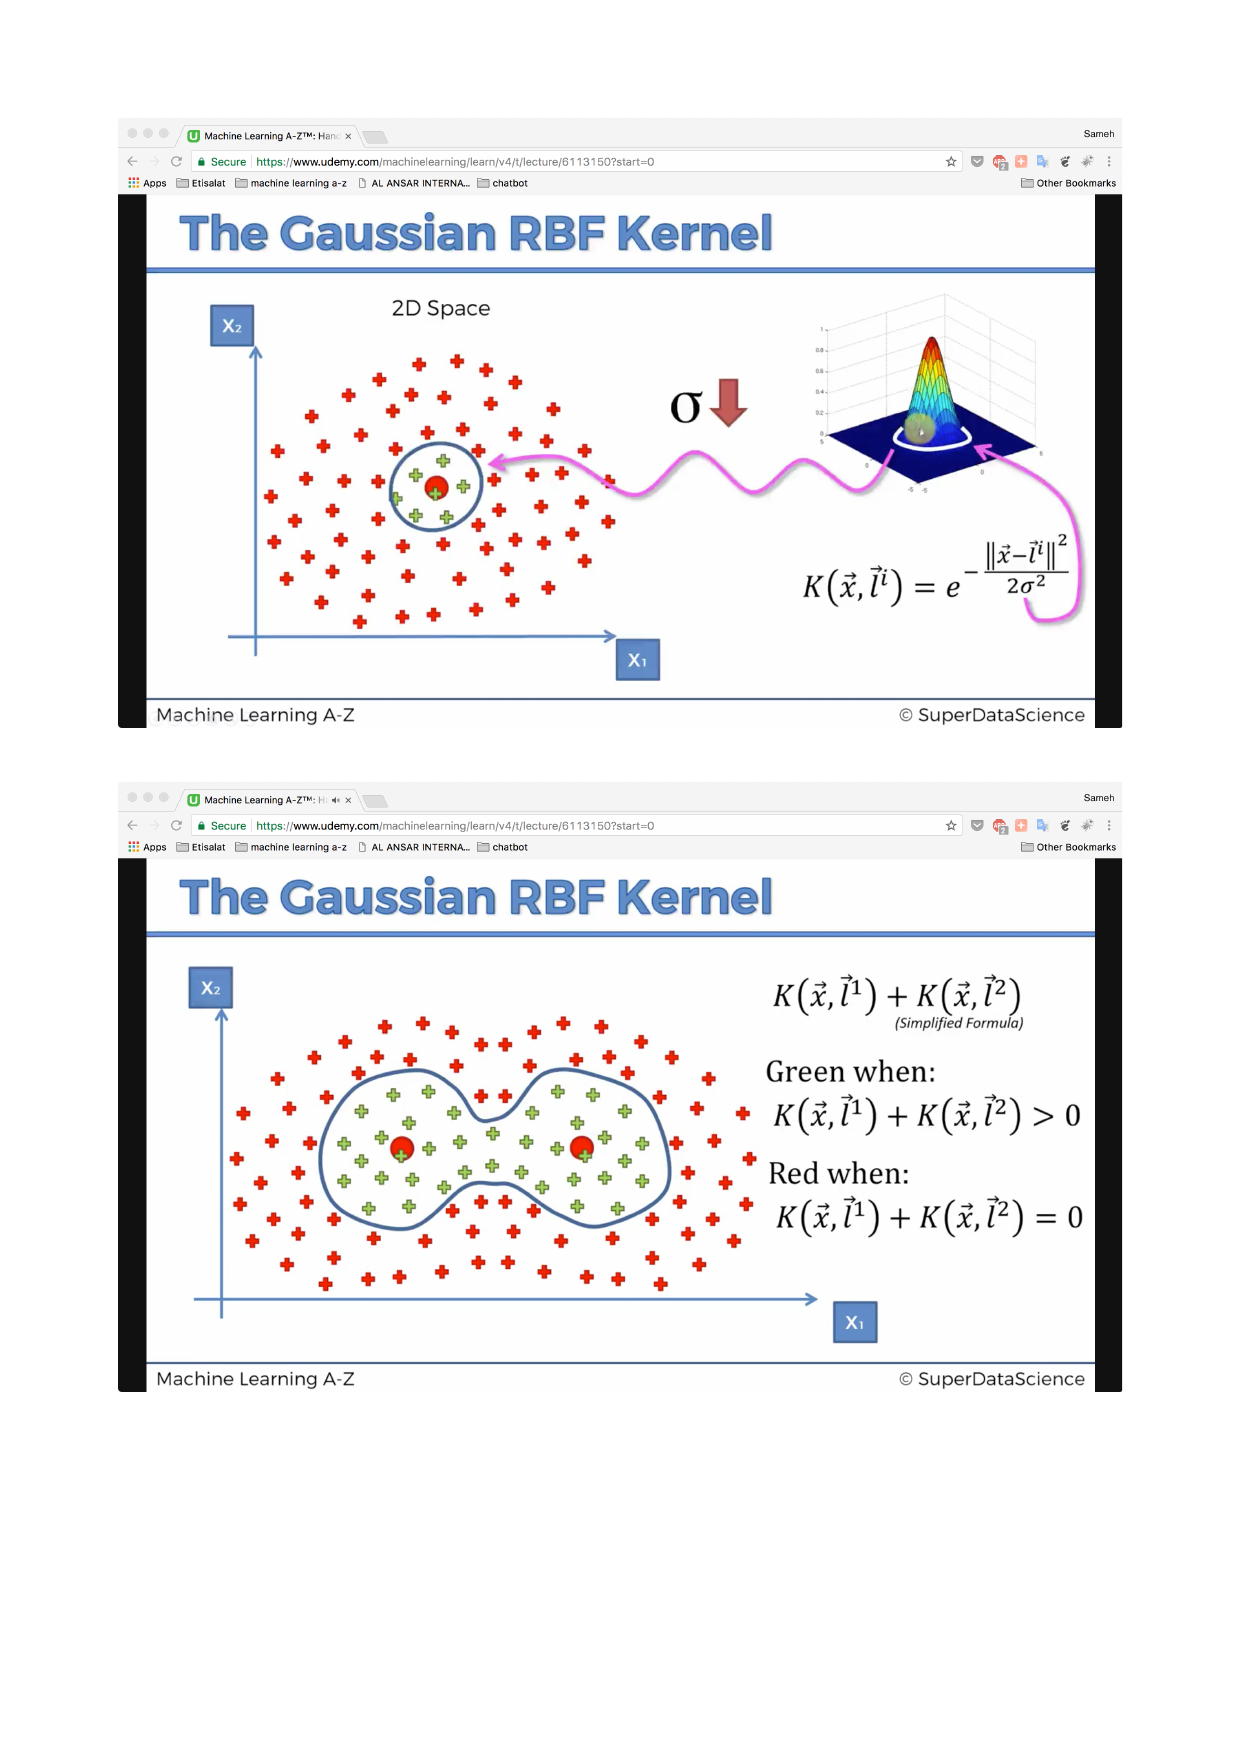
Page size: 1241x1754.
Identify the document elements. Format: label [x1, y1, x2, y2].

picture [118, 118, 1123, 728]
picture [118, 782, 1123, 1392]
